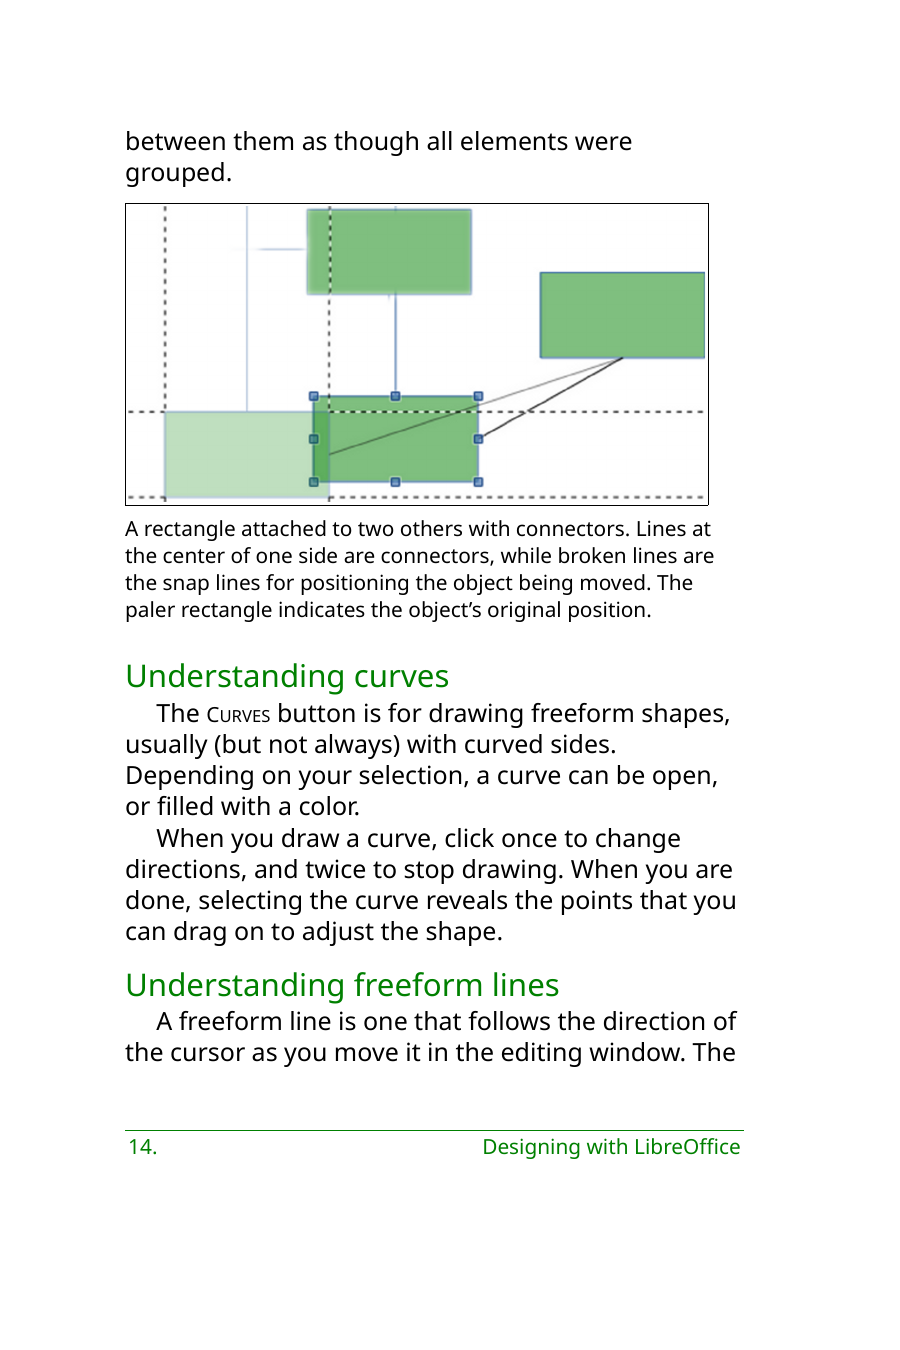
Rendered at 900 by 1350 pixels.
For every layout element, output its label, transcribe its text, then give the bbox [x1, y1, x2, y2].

picture [128, 206, 706, 502]
text A freeform line is one that follows the direction of the cursor as you move it in the editing window. The [125, 1005, 744, 1068]
table_cell A rectangle attached to two others with connectors. Lines at the center of one side are connectors, while broken lines are the snap lines for positioning the object being moved. The paler rectangle indicates the object’s original position. [125, 507, 744, 623]
text The Curves button is for drawing freeform shapes, usually (but not always) with curved sides. Depending on your selection, a curve can be open, or filled with a color. [125, 697, 744, 822]
table_header [125, 203, 744, 507]
subtitle Understanding freeform lines [125, 963, 744, 1005]
text When you draw a curve, click once to change directions, and twice to stop drawing. When you are done, selecting the curve reveals the points that you can drag on to adjust the shape. [125, 822, 744, 947]
subtitle Understanding curves [125, 654, 744, 697]
table_header [126, 204, 708, 505]
text between them as though all elements were grouped. [125, 125, 744, 187]
